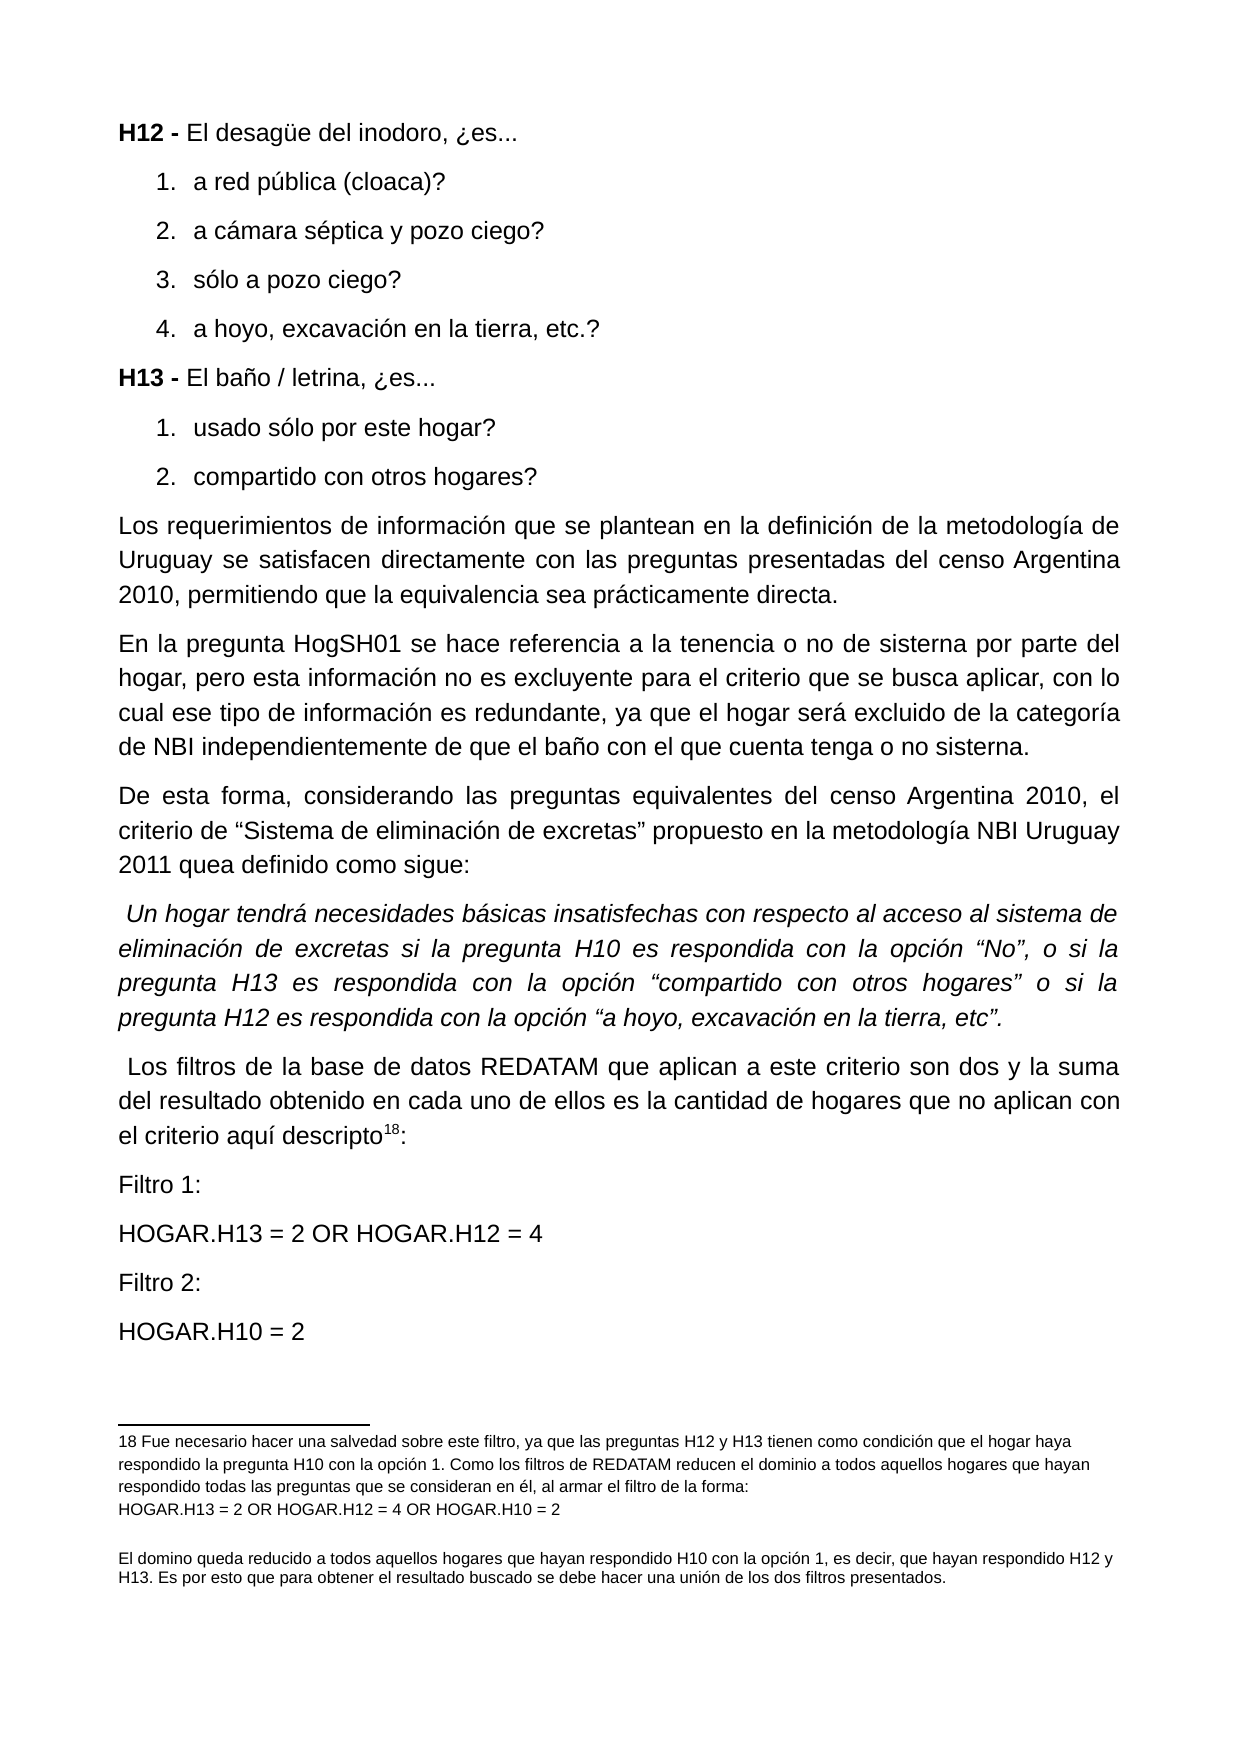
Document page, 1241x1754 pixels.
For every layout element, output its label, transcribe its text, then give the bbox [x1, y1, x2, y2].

text Filtro 2: [118, 1268, 1122, 1297]
list sólo a pozo ciego? [156, 265, 1122, 294]
text El domino queda reducido a todos aquellos hogares que hayan respondido H10 con la opción 1, es decir, que hayan respondido H12 y H13. Es por esto que para obtener el resultado buscado se debe hacer una unión de los dos filtros presentados. [118, 1549, 1122, 1587]
list usado sólo por este hogar? [156, 412, 1122, 441]
text Los filtros de la base de datos REDATAM que aplican a este criterio son dos y la suma del resultado obtenido en cada uno de ellos es la cantidad de hogares que no aplican con el criterio aquí descripto: [118, 1052, 1122, 1149]
text H12 - El desagüe del inodoro, ¿es... [118, 118, 1122, 147]
text Un hogar tendrá necesidades básicas insatisfechas con respecto al acceso al sistema de eliminación de excretas si la pregunta H10 es respondida con la opción “No”, o si la pregunta H13 es respondida con la opción “compartido con otros hogares” o si la pregunta H12 es respondida con la opción “a hoyo, excavación en la tierra, etc”. [118, 899, 1122, 1031]
text HOGAR.H13 = 2 OR HOGAR.H12 = 4 [118, 1219, 1122, 1247]
list a red pública (cloaca)? [156, 167, 1122, 196]
text En la pregunta HogSH01 se hace referencia a la tenencia o no de sisterna por parte del hogar, pero esta información no es excluyente para el criterio que se busca aplicar, con lo cual ese tipo de información es redundante, ya que el hogar será excluido de la categoría de NBI independientemente de que el baño con el que cuenta tenga o no sisterna. [118, 629, 1122, 761]
list a hoyo, excavación en la tierra, etc.? [156, 314, 1122, 343]
text Fue necesario hacer una salvedad sobre este filtro, ya que las preguntas H12 y H13 tienen como condición que el hogar haya respondido la pregunta H10 con la opción 1. Como los filtros de REDATAM reducen el dominio a todos aquellos hogares que hayan respondido todas las preguntas que se consideran en él, al armar el filtro de la forma: [118, 1431, 1122, 1496]
text HOGAR.H10 = 2 [118, 1317, 1122, 1346]
list compartido con otros hogares? [156, 462, 1122, 490]
list a cámara séptica y pozo ciego? [156, 216, 1122, 245]
text Los requerimientos de información que se plantean en la definición de la metodología de Uruguay se satisfacen directamente con las preguntas presentadas del censo Argentina 2010, permitiendo que la equivalencia sea prácticamente directa. [118, 511, 1122, 608]
text HOGAR.H13 = 2 OR HOGAR.H12 = 4 OR HOGAR.H10 = 2 [118, 1500, 1122, 1519]
text De esta forma, considerando las preguntas equivalentes del censo Argentina 2010, el criterio de “Sistema de eliminación de excretas” propuesto en la metodología NBI Uruguay 2011 quea definido como sigue: [118, 781, 1122, 879]
text H13 - El baño / letrina, ¿es... [118, 363, 1122, 392]
text Filtro 1: [118, 1170, 1122, 1198]
